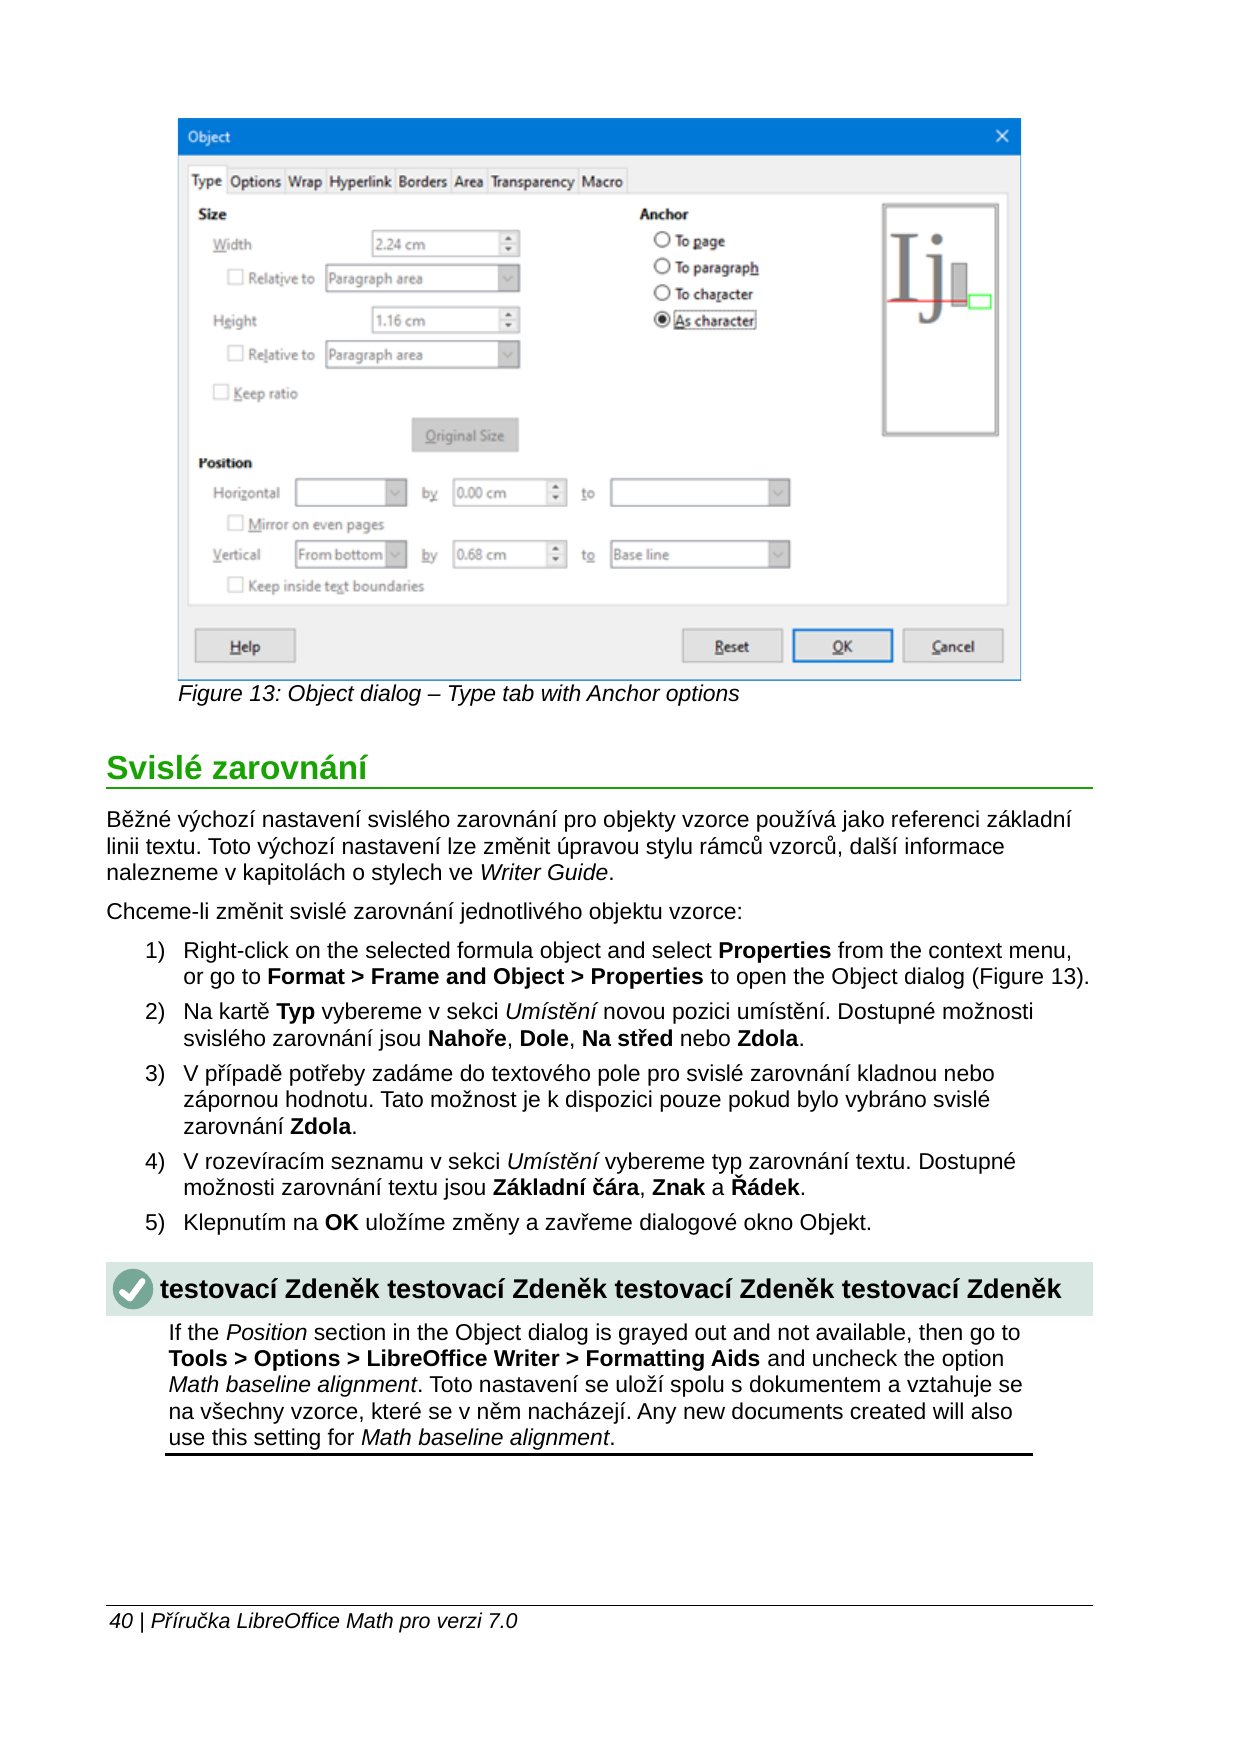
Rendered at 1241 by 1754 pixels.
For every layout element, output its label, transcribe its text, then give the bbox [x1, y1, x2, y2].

list Klepnutím na OK uložíme změny a zavřeme dialogové okno Objekt. [165, 1209, 1093, 1236]
list V případě potřeby zadáme do textového pole pro svislé zarovnání kladnou nebo zápornou hodnotu. Tato možnost je k dispozici pouze pokud bylo vybráno svislé zarovnání Zdola. [165, 1060, 1093, 1139]
list Right-click on the selected formula object and select Properties from the context menu, or go to Format > Frame and Object > Properties to open the Object dialog (Figure 13). [165, 937, 1093, 989]
text Běžné výchozí nastavení svislého zarovnání pro objekty vzorce používá jako referenci základní linii textu. Toto výchozí nastavení lze změnit úpravou stylu rámců vzorců, další informace nalezneme v kapitolách o stylech ve Writer Guide. [106, 806, 1093, 885]
text If the Position section in the Object dialog is grayed out and not available, then go to Tools > Options > LibreOffice Writer > Formatting Aids and uncheck the option Math baseline alignment. Toto nastavení se uloží spolu s dokumentem a vztahuje se na všechny vzorce, které se v něm nacházejí. Any new documents created will also use this setting for Math baseline alignment. [165, 1316, 1033, 1453]
list Na kartě Typ vybereme v sekci Umístění novou pozici umístění. Dostupné možnosti svislého zarovnání jsou Nahoře, Dole, Na střed nebo Zdola. [165, 998, 1093, 1051]
subtitle Svislé zarovnání [106, 748, 1093, 787]
list V rozevíracím seznamu v sekci Umístění vybereme typ zarovnání textu. Dostupné možnosti zarovnání textu jsou Základní čára, Znak a Řádek. [165, 1148, 1093, 1201]
subtitle testovací Zdeněk testovací Zdeněk testovací Zdeněk testovací Zdeněk [106, 1262, 1093, 1316]
text Figure 13: Object dialog – Type tab with Anchor options [178, 681, 1021, 707]
text Chceme-li změnit svislé zarovnání jednotlivého objektu vzorce: [106, 898, 1093, 924]
picture [177, 118, 1022, 681]
